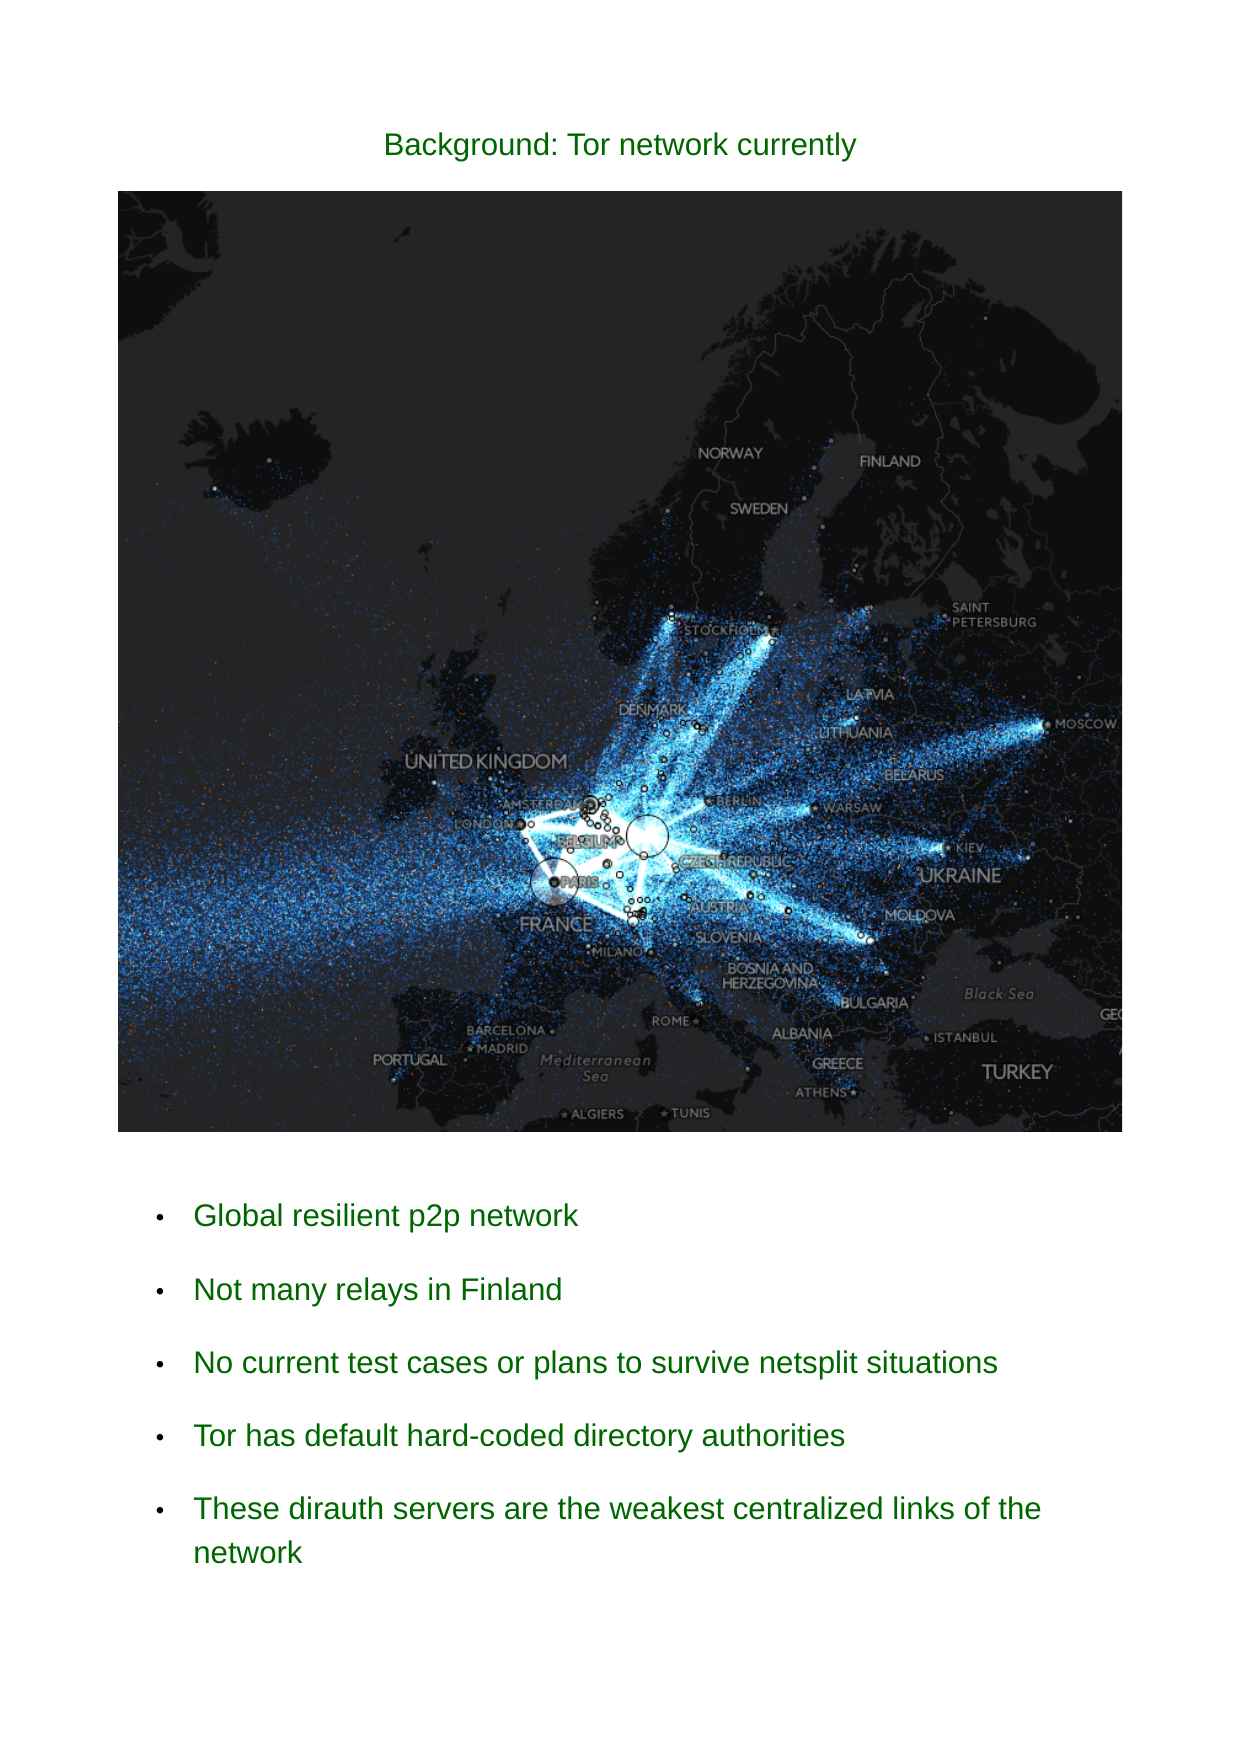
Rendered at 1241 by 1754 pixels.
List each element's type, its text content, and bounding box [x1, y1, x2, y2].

list Not many relays in Finland [156, 1263, 1122, 1307]
list Tor has default hard-coded directory authorities [156, 1409, 1122, 1453]
list These dirauth servers are the weakest centralized links of the network [156, 1483, 1122, 1570]
picture [118, 191, 1123, 1132]
list No current test cases or plans to survive netsplit situations [156, 1336, 1122, 1380]
subtitle Background: Tor network currently [118, 118, 1122, 162]
list Global resilient p2p network [156, 1190, 1122, 1233]
